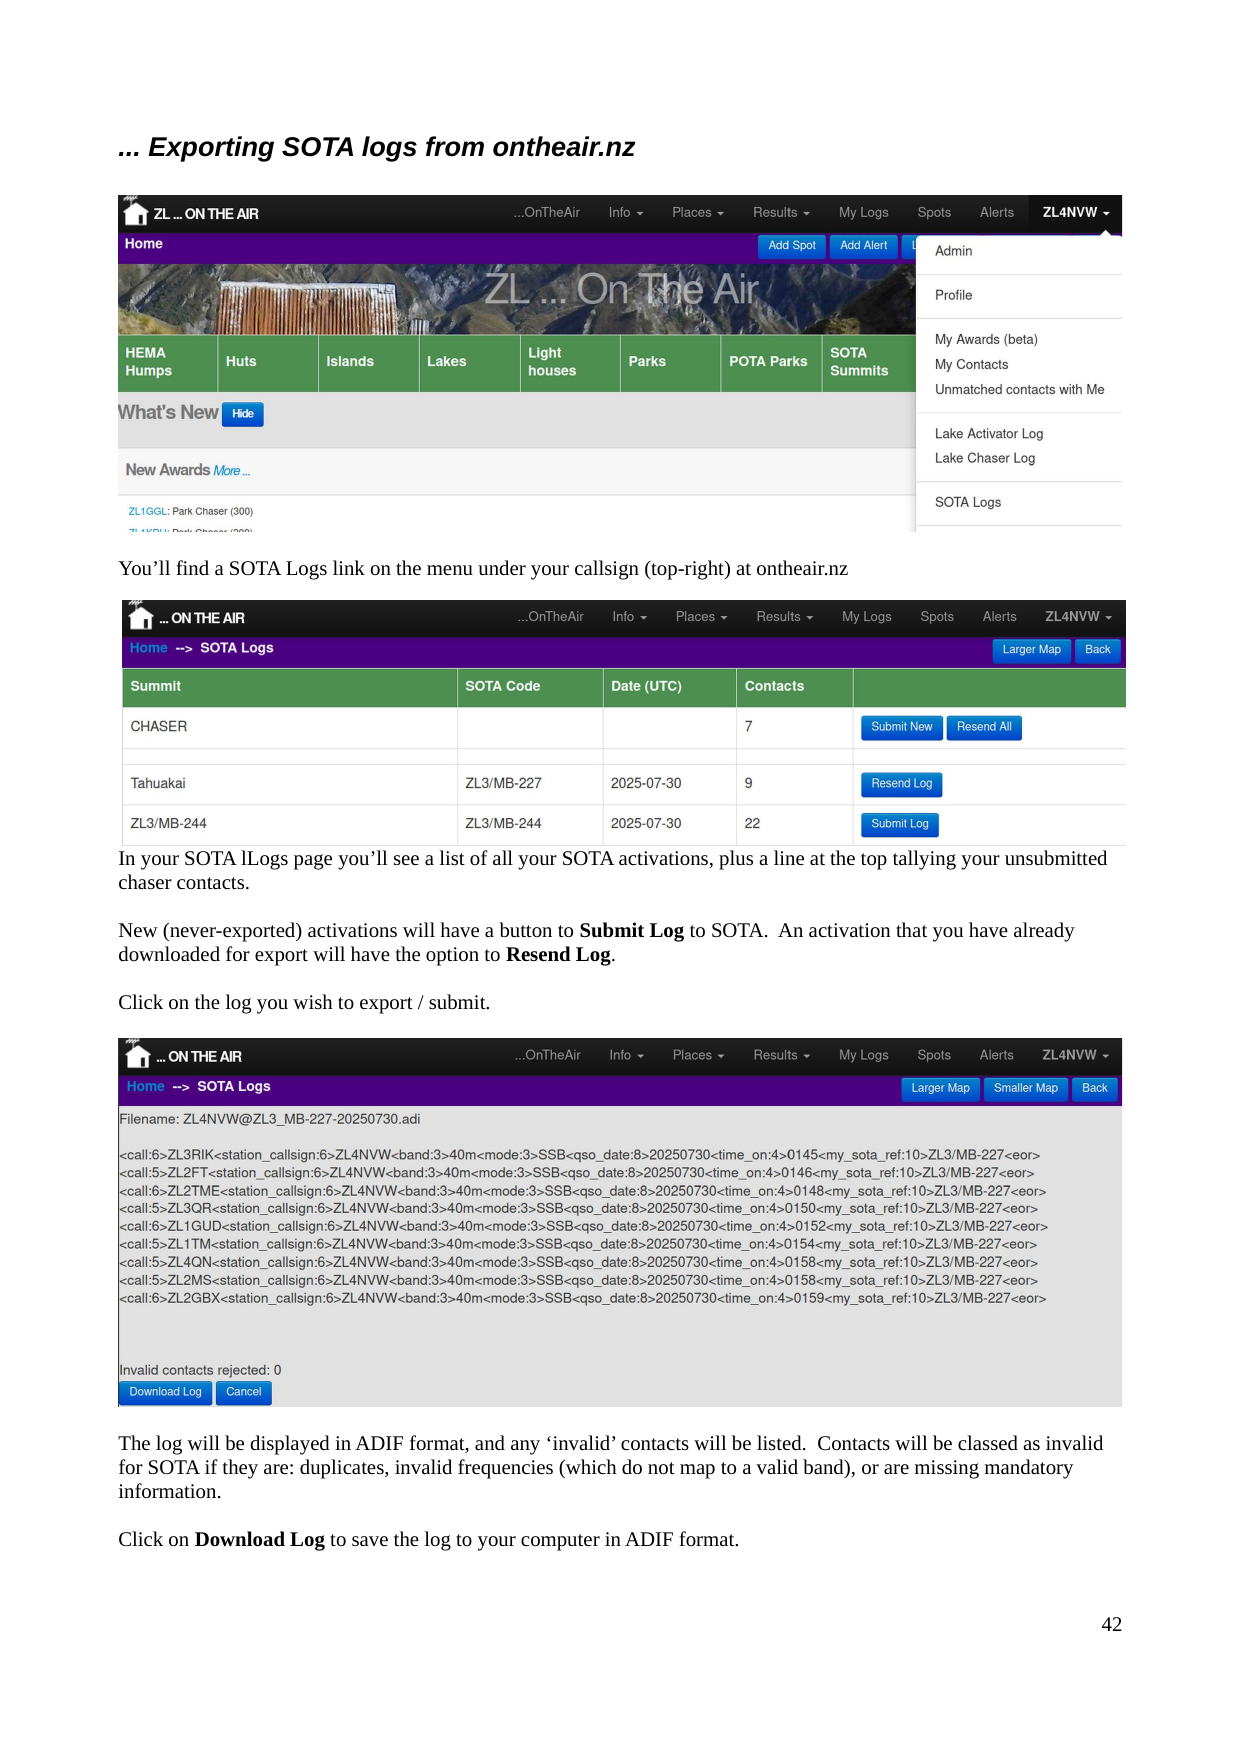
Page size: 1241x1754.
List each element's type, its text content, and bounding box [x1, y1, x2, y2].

picture [122, 600, 1126, 846]
text You’ll find a SOTA Logs link on the menu under your callsign (top-right) at ontheair.nz [118, 556, 1122, 580]
subtitle ... Exporting SOTA logs from ontheair.nz [118, 131, 1122, 162]
text The log will be displayed in ADIF format, and any ‘invalid’ contacts will be listed. Contacts will be classed as invalid for SOTA if they are: duplicates, invalid frequencies (which do not map to a valid band), or are missing mandatory information. [118, 1431, 1122, 1503]
text In your SOTA lLogs page you’ll see a list of all your SOTA activations, plus a line at the top tallying your unsubmitted chaser contacts. [118, 580, 1122, 894]
text Click on the log you wish to export / submit. [118, 990, 1122, 1014]
text Click on Download Log to save the log to your computer in ADIF format. [118, 1527, 1122, 1551]
text New (never-exported) activations will have a button to Submit Log to SOTA. An activation that you have already downloaded for export will have the option to Resend Log. [118, 918, 1122, 966]
picture [118, 195, 1123, 532]
picture [118, 1038, 1123, 1407]
